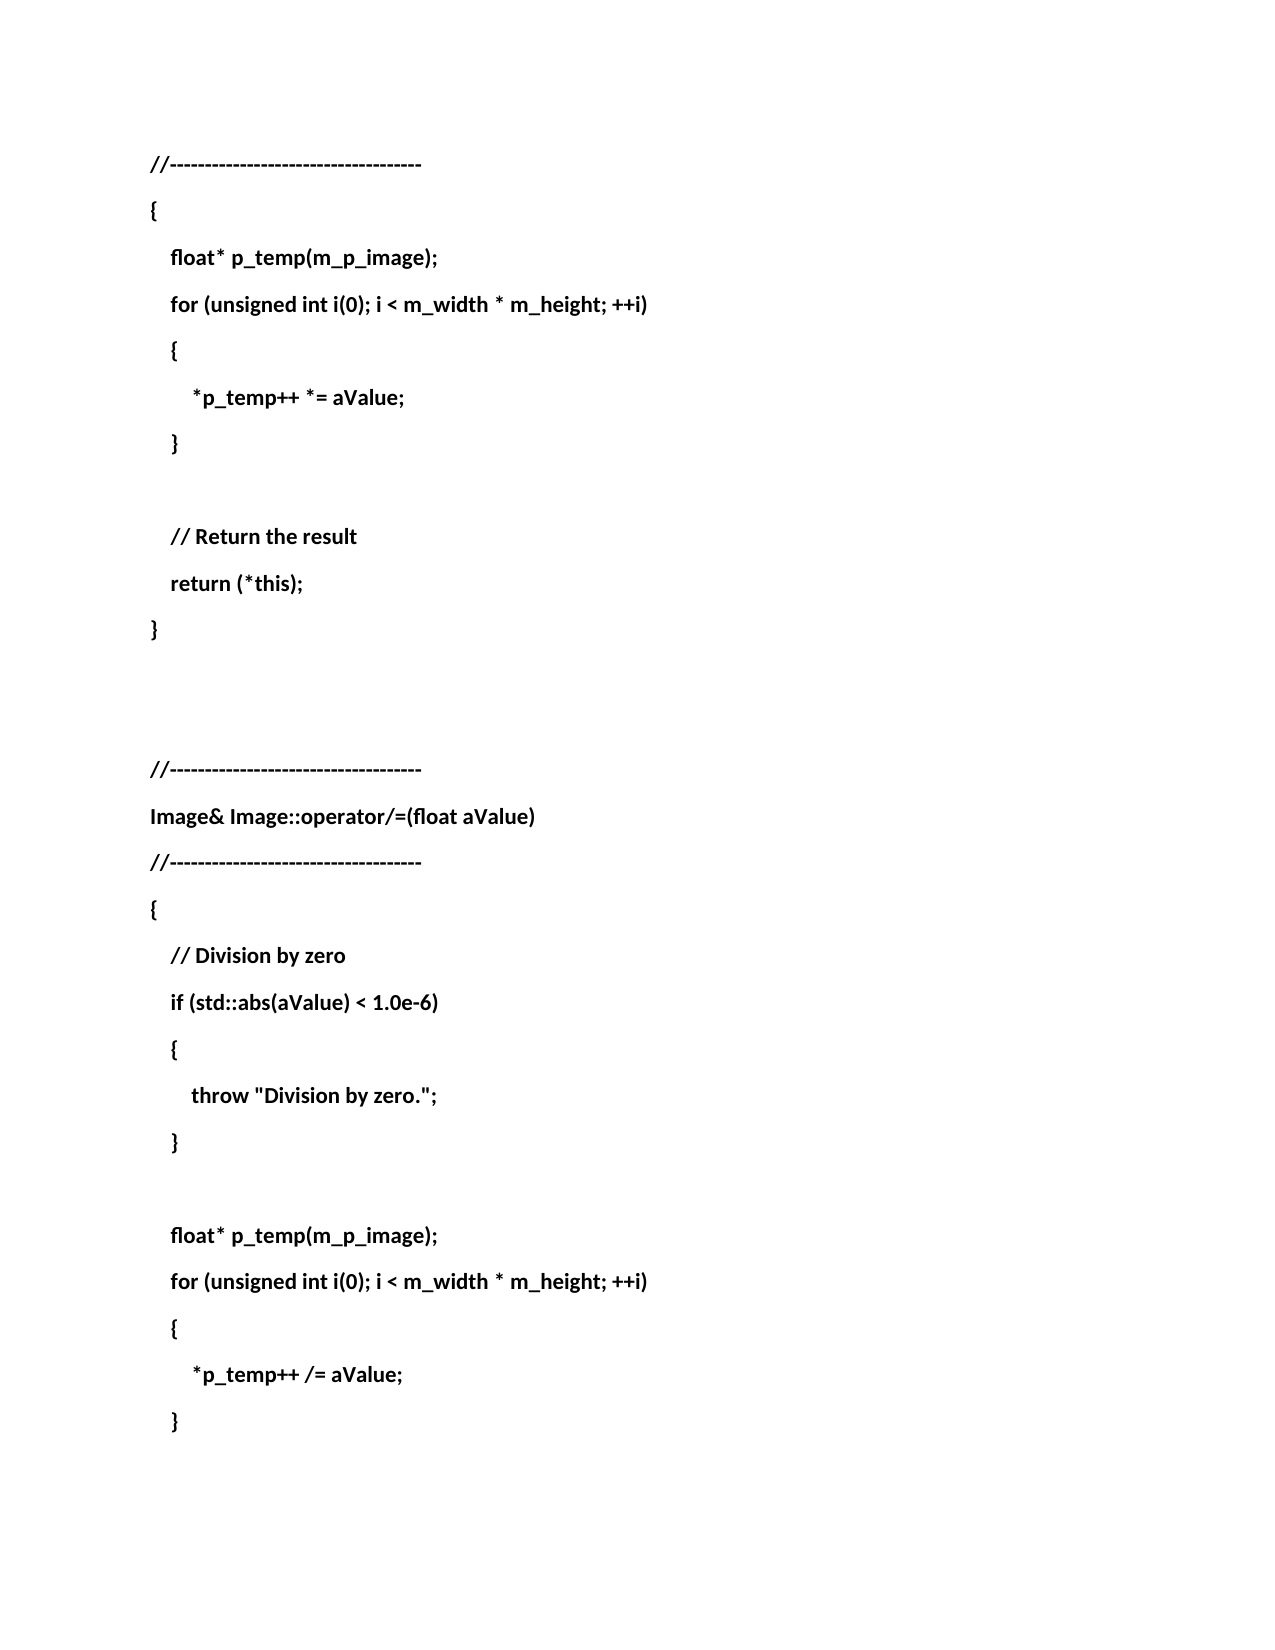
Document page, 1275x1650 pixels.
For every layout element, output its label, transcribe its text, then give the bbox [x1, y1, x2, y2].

text float* p_temp(m_p_image); [150, 243, 1125, 271]
text } [150, 1407, 1125, 1435]
text } [150, 616, 1125, 644]
text Image& Image::operator/=(float aValue) [150, 802, 1125, 830]
text for (unsigned int i(0); i < m_width * m_height; ++i) [150, 1267, 1125, 1296]
text { [150, 1314, 1125, 1342]
text { [150, 197, 1125, 224]
text } [150, 429, 1125, 457]
text //------------------------------------ [150, 150, 1125, 178]
text // Division by zero [150, 942, 1125, 969]
text } [150, 1128, 1125, 1156]
text for (unsigned int i(0); i < m_width * m_height; ++i) [150, 290, 1125, 318]
text float* p_temp(m_p_image); [150, 1221, 1125, 1249]
text //------------------------------------ [150, 755, 1125, 783]
text return (*this); [150, 569, 1125, 597]
text throw "Division by zero."; [150, 1081, 1125, 1109]
text // Return the result [150, 522, 1125, 551]
text //------------------------------------ [150, 848, 1125, 876]
text { [150, 1035, 1125, 1063]
text { [150, 336, 1125, 364]
text *p_temp++ *= aValue; [150, 383, 1125, 411]
text if (std::abs(aValue) < 1.0e-6) [150, 988, 1125, 1016]
text { [150, 895, 1125, 923]
text *p_temp++ /= aValue; [150, 1361, 1125, 1389]
